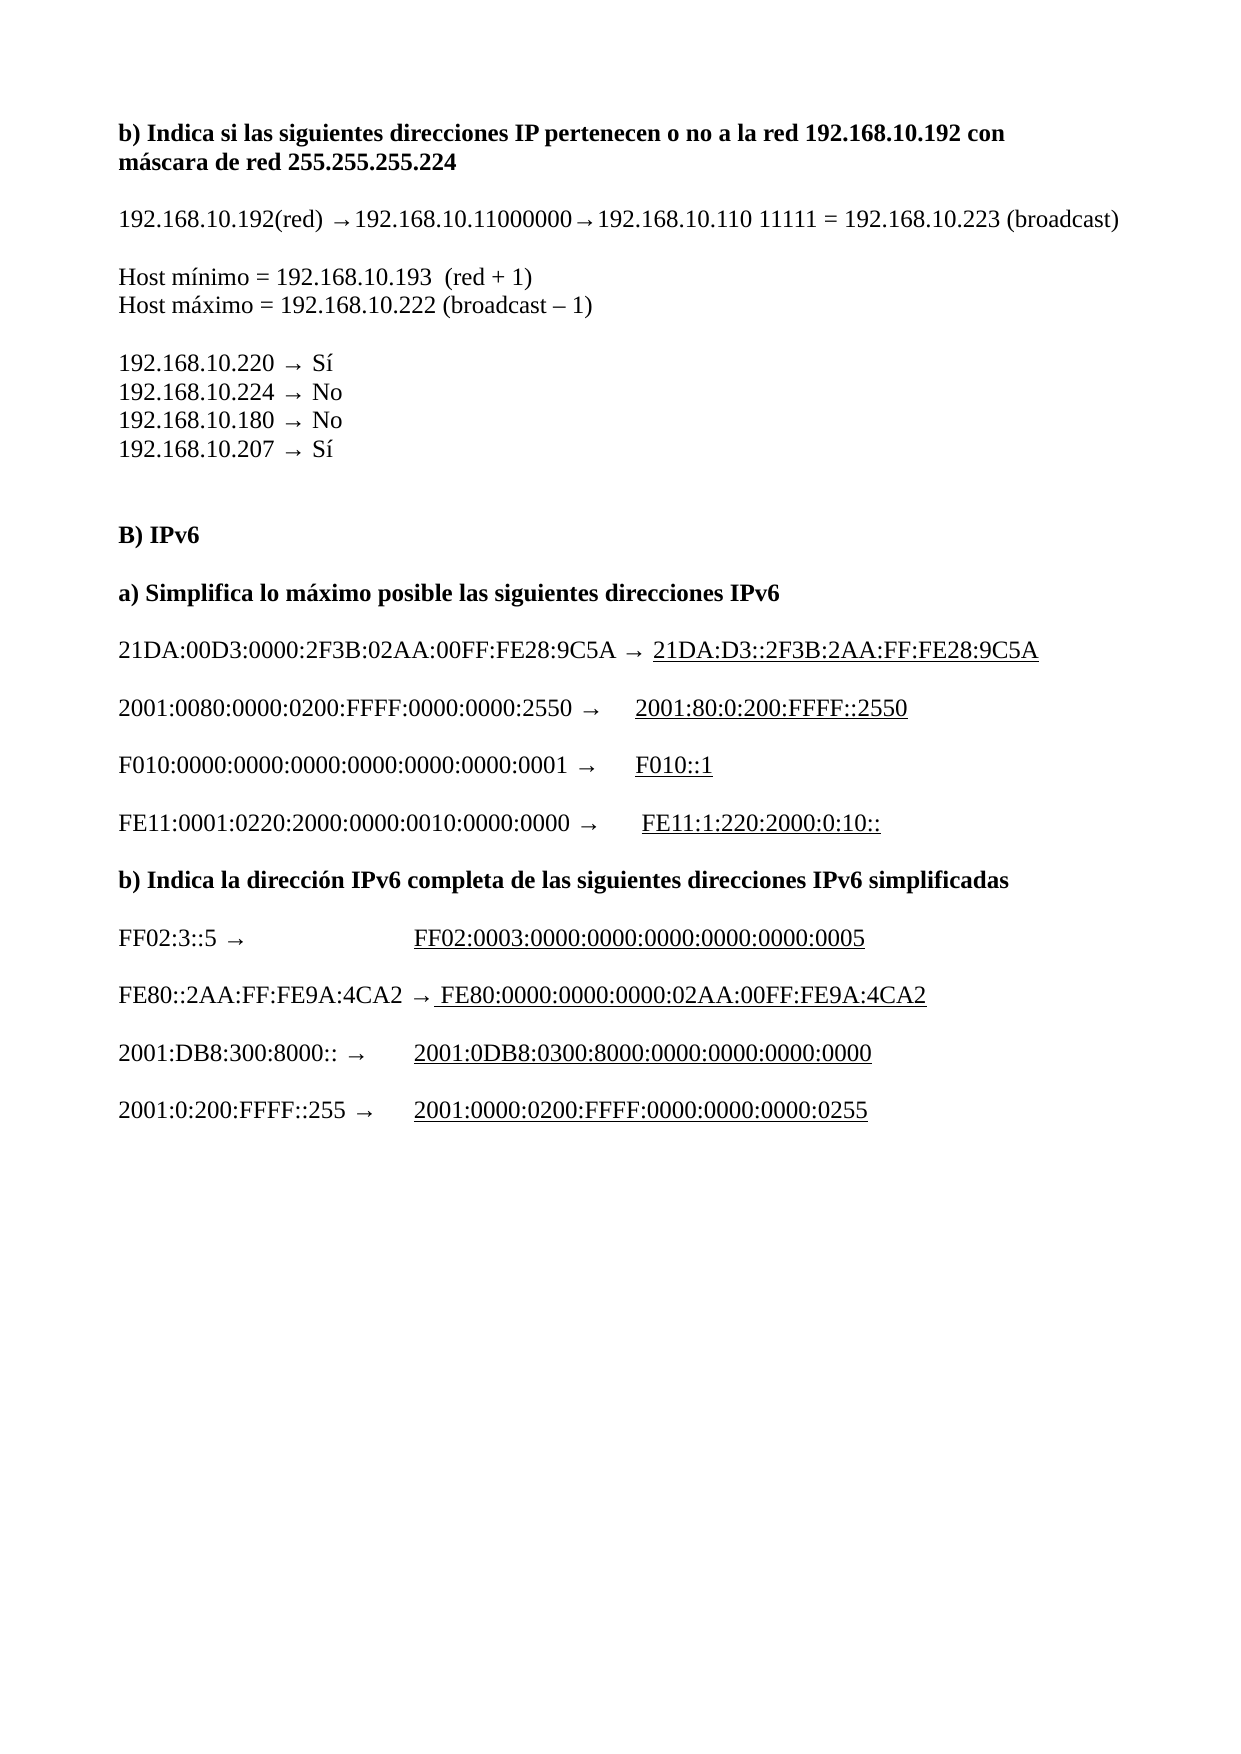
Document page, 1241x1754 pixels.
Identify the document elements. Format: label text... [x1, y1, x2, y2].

text FE11:0001:0220:2000:0000:0010:0000:0000 → FE11:1:220:2000:0:10:: [118, 808, 1122, 837]
text F010:0000:0000:0000:0000:0000:0000:0001 → F010::1 [118, 751, 1122, 779]
text b) Indica si las siguientes direcciones IP pertenecen o no a la red 192.168.10.192 con [118, 118, 1122, 147]
text 2001:0:200:FFFF::255 → 2001:0000:0200:FFFF:0000:0000:0000:0255 [118, 1096, 1122, 1124]
text B) IPv6 [118, 521, 1122, 549]
text 192.168.10.180 → No [118, 406, 1122, 434]
text 192.168.10.224 → No [118, 377, 1122, 406]
text Host mínimo = 192.168.10.193 (red + 1) [118, 262, 1122, 291]
text 192.168.10.207 → Sí [118, 434, 1122, 463]
text 192.168.10.192(red) →192.168.10.11000000→192.168.10.110 11111 = 192.168.10.223 (broadcast) [118, 204, 1122, 233]
text a) Simplifica lo máximo posible las siguientes direcciones IPv6 [118, 578, 1122, 607]
text b) Indica la dirección IPv6 completa de las siguientes direcciones IPv6 simplificadas [118, 866, 1122, 894]
text FE80::2AA:FF:FE9A:4CA2 → FE80:0000:0000:0000:02AA:00FF:FE9A:4CA2 [118, 981, 1122, 1009]
text máscara de red 255.255.255.224 [118, 147, 1122, 176]
text 21DA:00D3:0000:2F3B:02AA:00FF:FE28:9C5A → 21DA:D3::2F3B:2AA:FF:FE28:9C5A [118, 636, 1122, 664]
text 2001:0080:0000:0200:FFFF:0000:0000:2550 → 2001:80:0:200:FFFF::2550 [118, 693, 1122, 722]
text 2001:DB8:300:8000:: → 2001:0DB8:0300:8000:0000:0000:0000:0000 [118, 1038, 1122, 1067]
text FF02:3::5 → FF02:0003:0000:0000:0000:0000:0000:0005 [118, 923, 1122, 952]
text 192.168.10.220 → Sí [118, 348, 1122, 377]
text Host máximo = 192.168.10.222 (broadcast – 1) [118, 291, 1122, 319]
